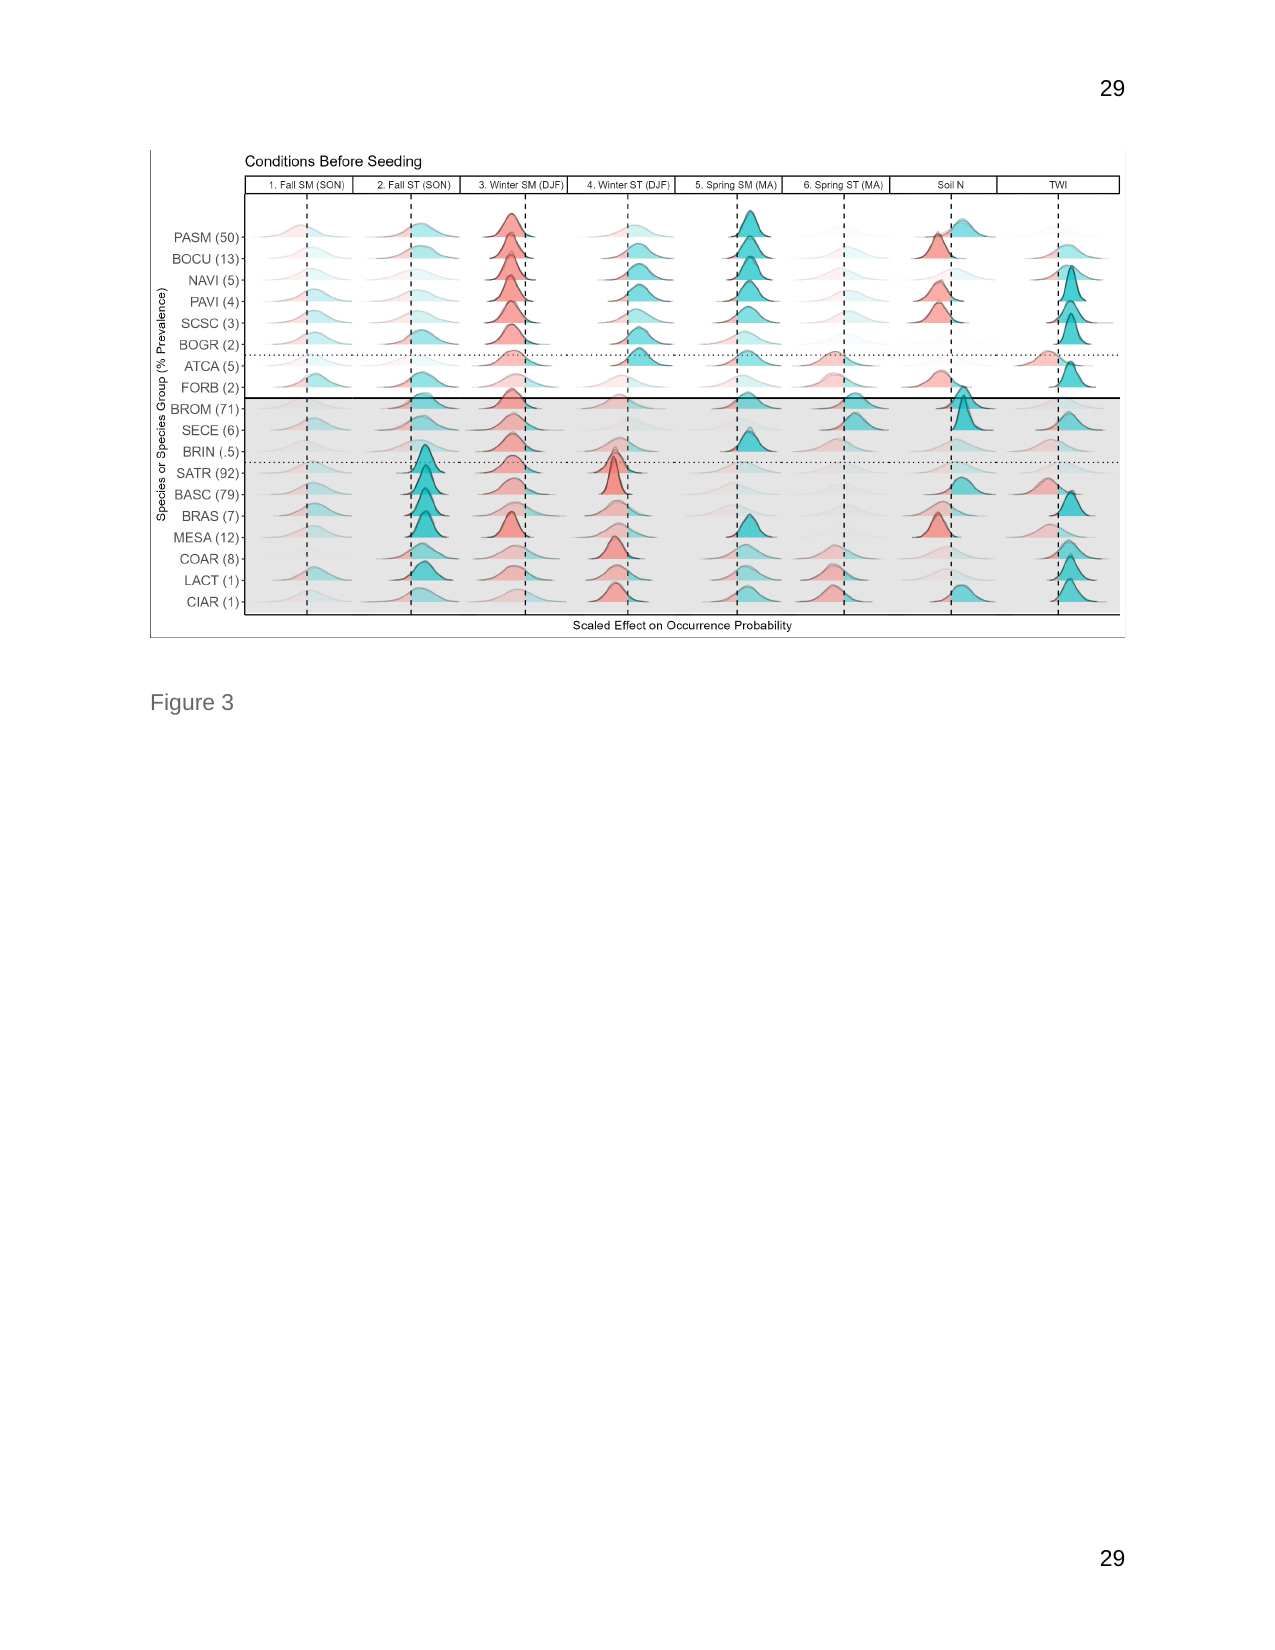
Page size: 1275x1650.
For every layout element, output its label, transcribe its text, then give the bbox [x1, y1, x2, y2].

subtitle Figure 3 [150, 689, 1125, 715]
picture [150, 150, 1125, 638]
